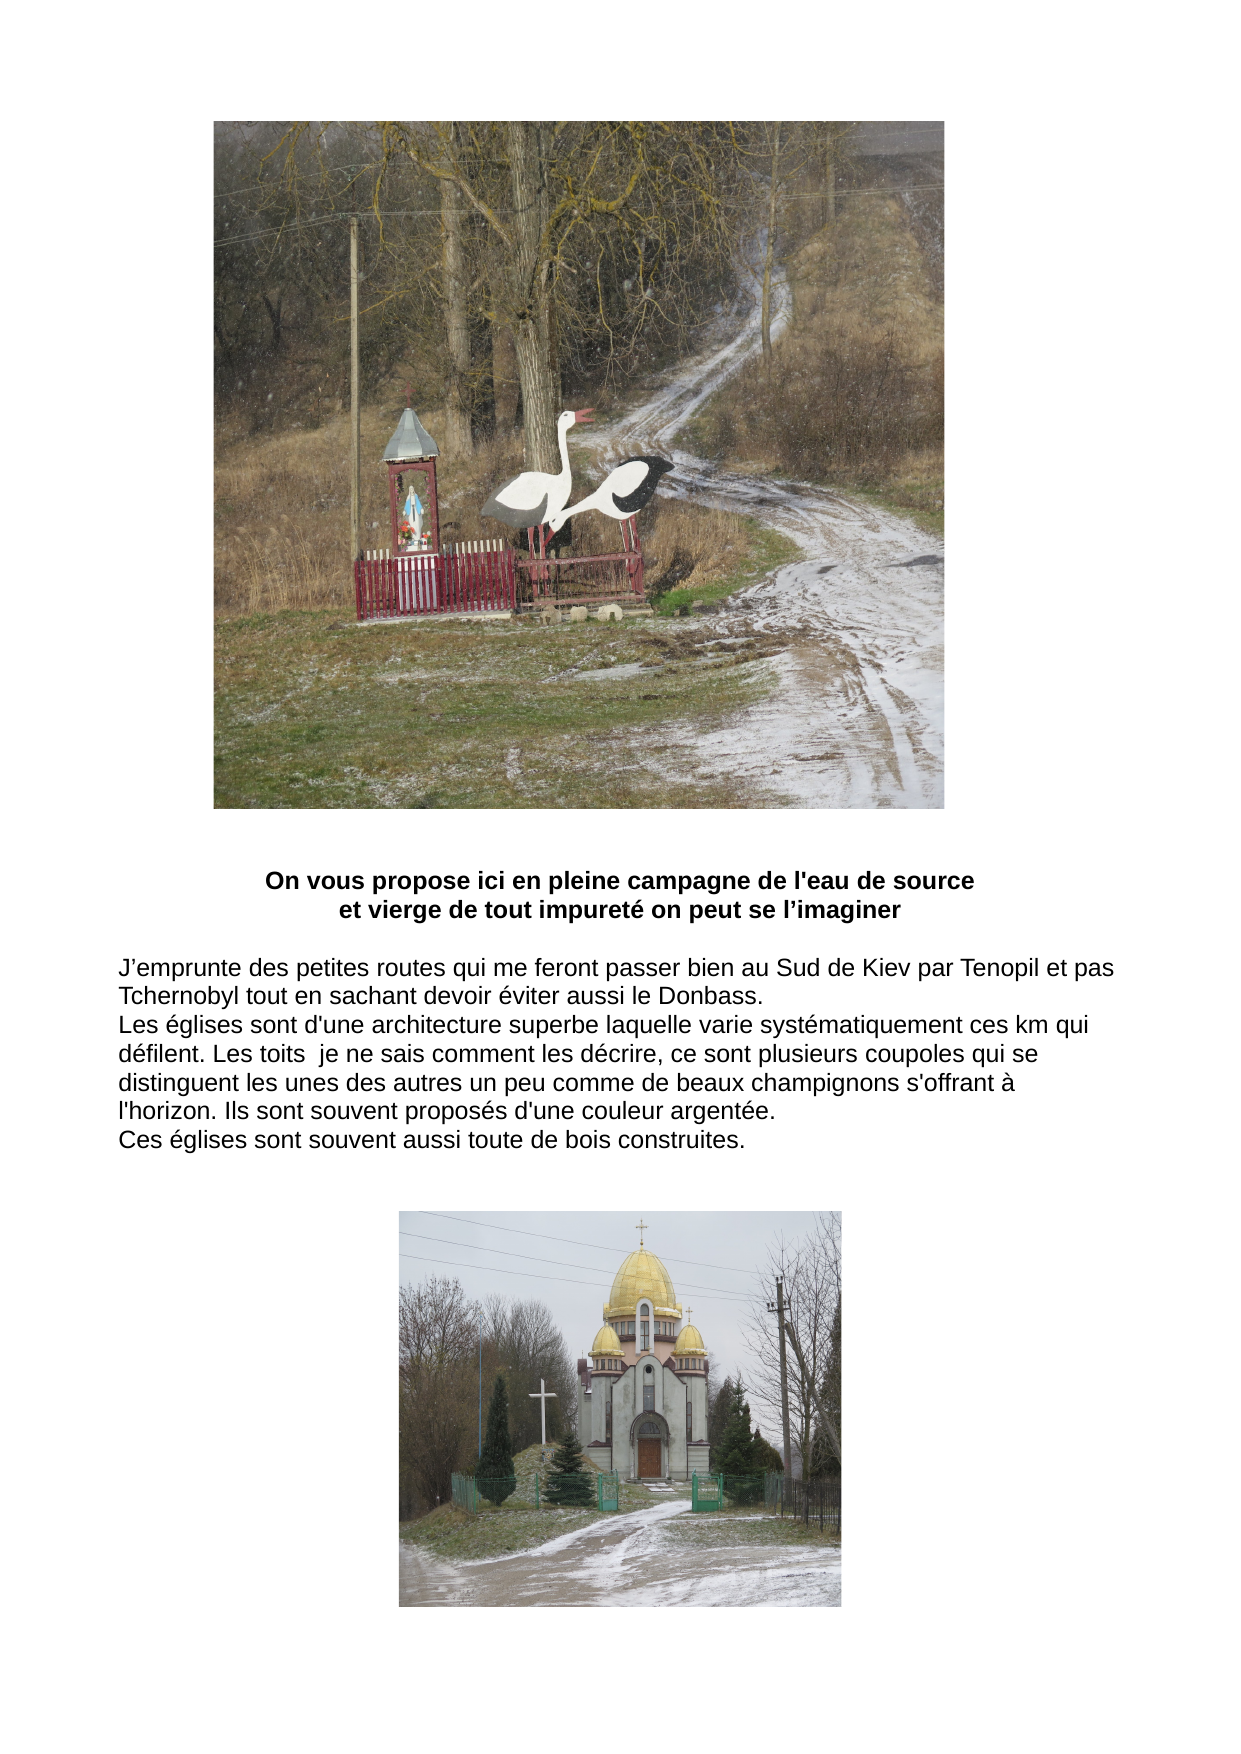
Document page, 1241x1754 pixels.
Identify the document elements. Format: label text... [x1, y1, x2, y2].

text Ces églises sont souvent aussi toute de bois construites. [118, 1125, 1122, 1154]
text On vous propose ici en pleine campagne de l'eau de source [118, 866, 1122, 895]
text et vierge de tout impureté on peut se l’imaginer [118, 895, 1122, 924]
text Les églises sont d'une architecture superbe laquelle varie systématiquement ces km qui défilent. Les toits je ne sais comment les décrire, ce sont plusieurs coupoles qui se distinguent les unes des autres un peu comme de beaux champignons s'offrant à l'horizon. Ils sont souvent proposés d'une couleur argentée. [118, 1010, 1122, 1125]
picture [213, 121, 945, 809]
text J’emprunte des petites routes qui me feront passer bien au Sud de Kiev par Tenopil et pas Tchernobyl tout en sachant devoir éviter aussi le Donbass. [118, 953, 1122, 1010]
picture [398, 1211, 842, 1607]
